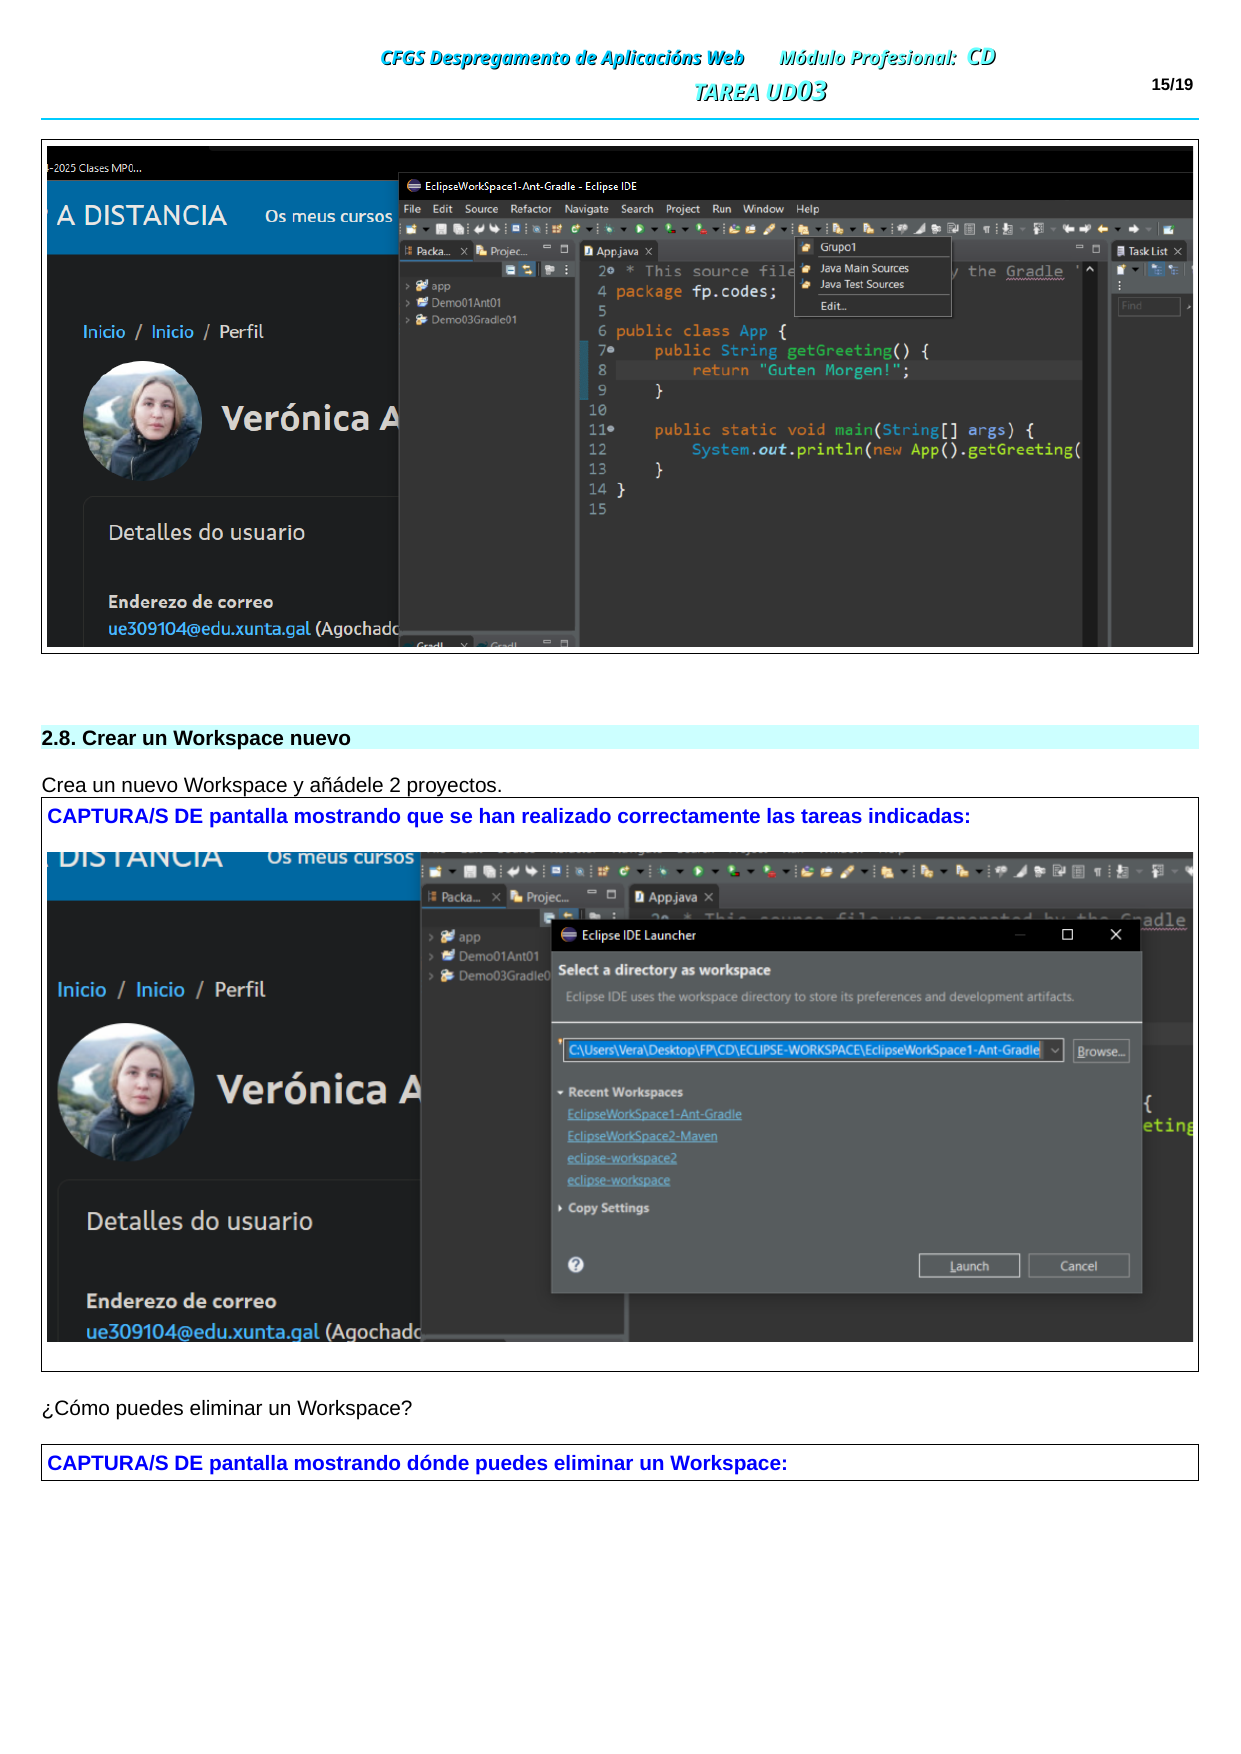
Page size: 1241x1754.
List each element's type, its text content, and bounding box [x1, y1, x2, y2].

text 2.8. Crear un Workspace nuevo [41, 725, 1199, 749]
text ¿Cómo puedes eliminar un Workspace? [41, 1396, 1199, 1420]
table_header CAPTURA/S DE pantalla mostrando que se han realizado correctamente las tareas indicadas: [42, 798, 1198, 1371]
text Crea un nuevo Workspace y añádele 2 proyectos. [41, 773, 1199, 797]
picture [47, 852, 1194, 1342]
table_header CAPTURA/S DE pantalla mostrando dónde puedes eliminar un Workspace: [42, 1445, 1198, 1480]
table_header [42, 140, 1198, 652]
picture [47, 146, 1194, 647]
